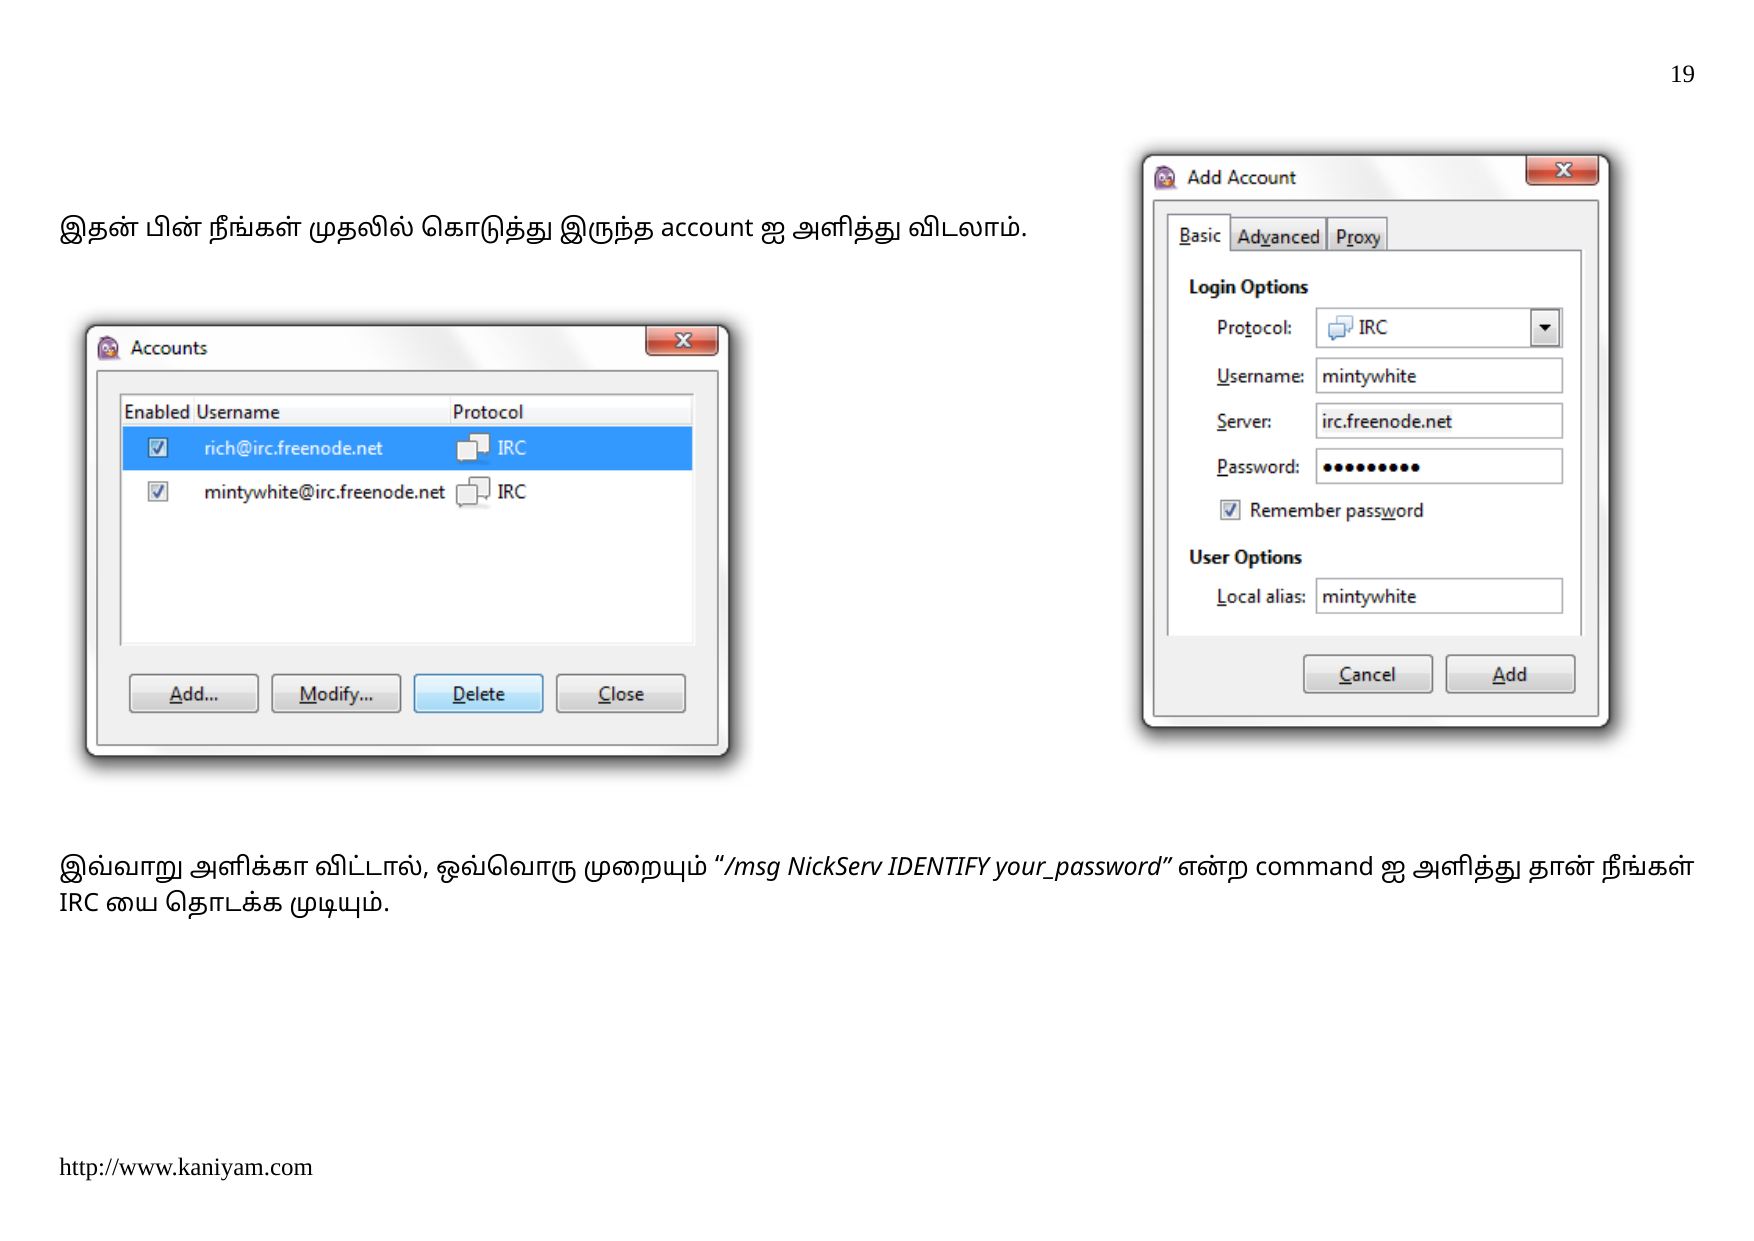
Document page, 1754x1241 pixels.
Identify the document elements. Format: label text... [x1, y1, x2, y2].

text [1637, 210, 1695, 246]
text இவ்வாறு அளிக்கா விட்டால், ஒவ்வொரு முறையும் “/msg NickServ IDENTIFY your_password” என்ற command ஐ அளித்து தான் நீங்கள் IRC யை தொடக்க முடியும். [59, 848, 1695, 983]
text இதன் பின் நீங்கள் முதலில் கொடுத்து இருந்த account ஐ அளித்து விடலாம். [59, 210, 1114, 246]
picture [59, 304, 755, 790]
picture [1114, 128, 1637, 761]
